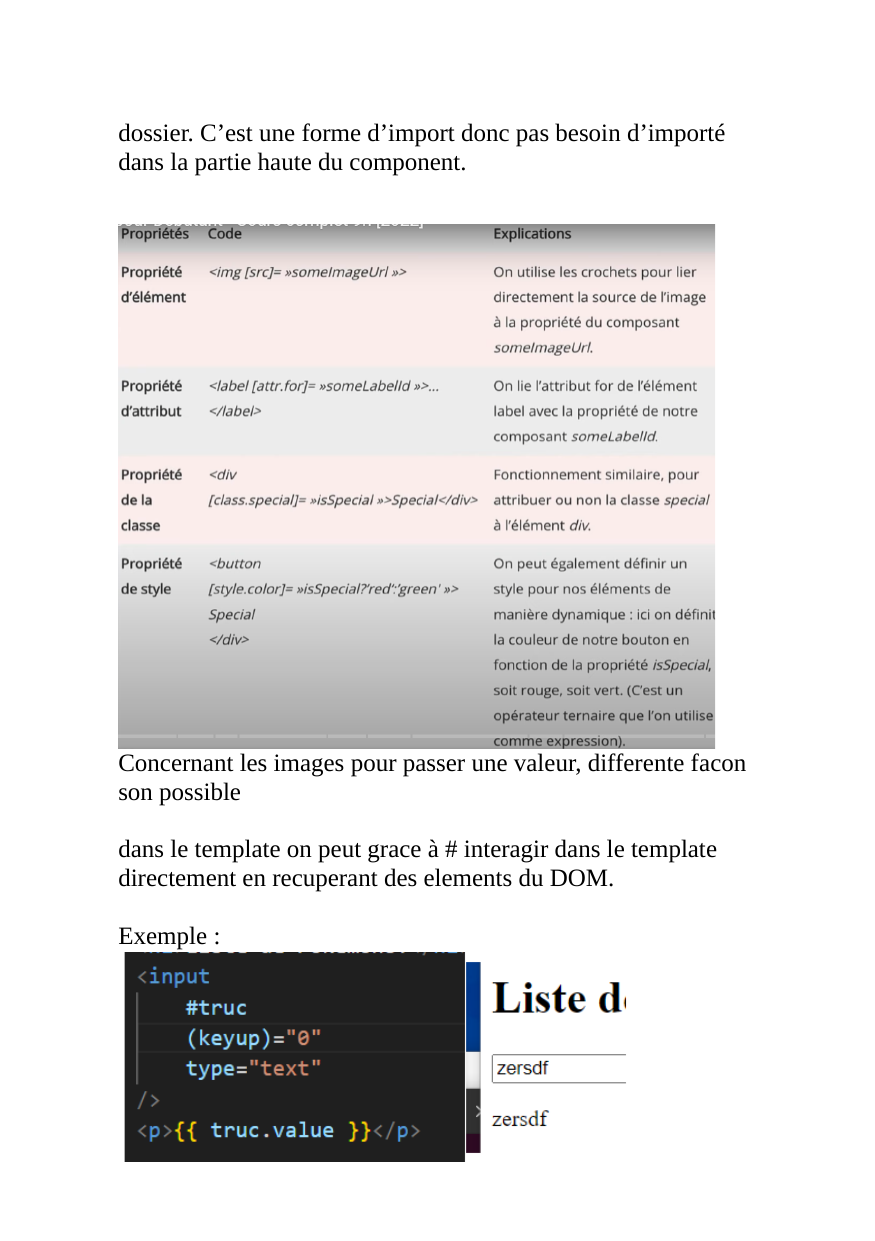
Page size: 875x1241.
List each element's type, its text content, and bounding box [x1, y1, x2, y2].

text Concernant les images pour passer une valeur, differente facon son possible [118, 204, 756, 806]
picture [118, 224, 715, 749]
picture [124, 952, 654, 1162]
text dossier. C’est une forme d’import donc pas besoin d’importé dans la partie haute du component. [118, 118, 756, 176]
text dans le template on peut grace à # interagir dans le template directement en recuperant des elements du DOM. Exemple : [118, 834, 756, 949]
